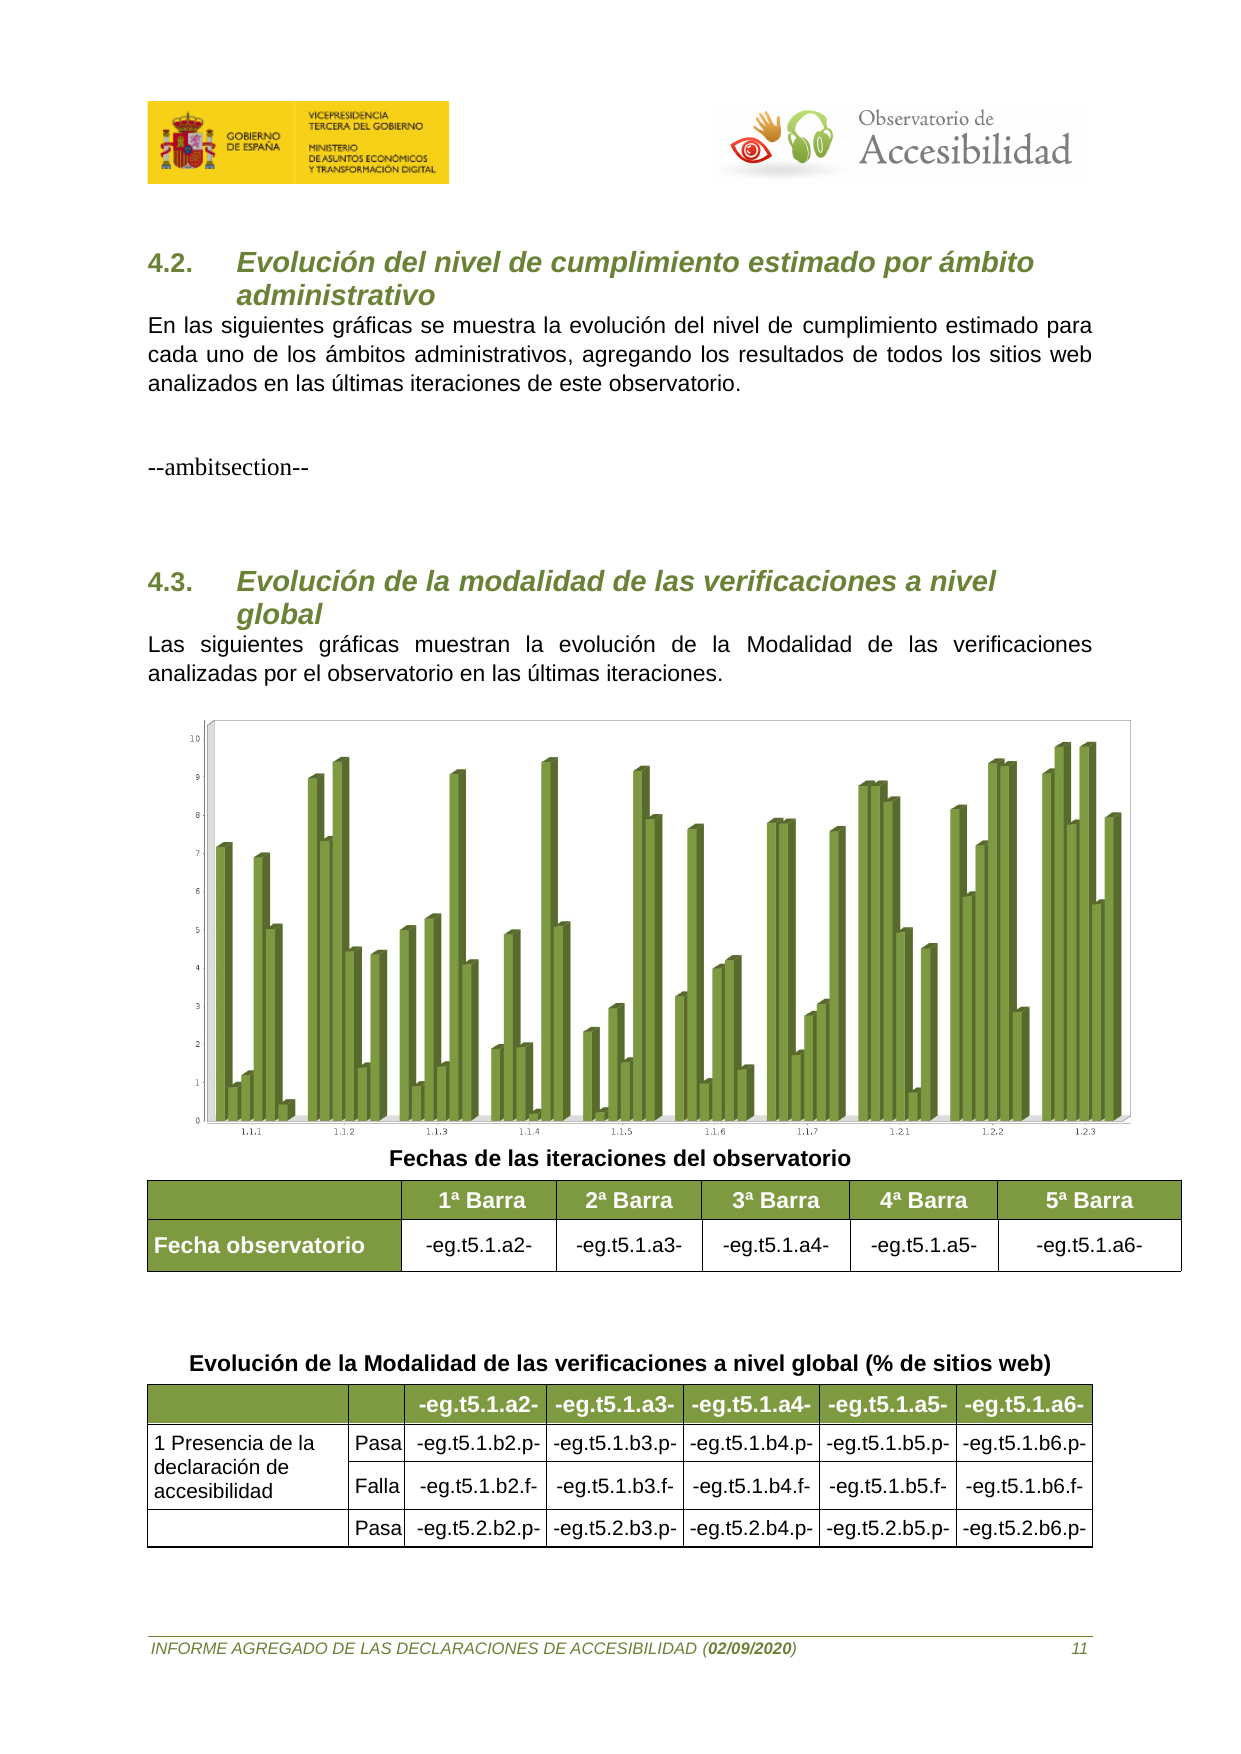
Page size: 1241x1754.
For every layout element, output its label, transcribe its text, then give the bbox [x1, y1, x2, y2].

table_header 2ª Barra [557, 1181, 701, 1219]
table_header [148, 1181, 401, 1219]
picture [710, 101, 1086, 184]
table_cell -eg.t5.1.a5- [851, 1220, 998, 1271]
table_cell -eg.t5.1.b5.f- [820, 1462, 956, 1509]
table_cell [148, 1510, 348, 1546]
text En las siguientes gráficas se muestra la evolución del nivel de cumplimiento estimado para cada uno de los ámbitos administrativos, agregando los resultados de todos los sitios web analizados en las últimas iteraciones de este observatorio. [148, 312, 1092, 396]
table_cell -eg.t5.2.b6.p- [957, 1510, 1092, 1546]
table_header -eg.t5.1.a4- [684, 1385, 819, 1423]
table_cell -eg.t5.1.a4- [703, 1220, 850, 1271]
table_header -eg.t5.1.a3- [547, 1385, 683, 1423]
table_cell -eg.t5.1.b3.f- [547, 1462, 683, 1509]
text --ambitsection-- [148, 452, 1092, 481]
text Las siguientes gráficas muestran la evolución de la Modalidad de las verificaciones analizadas por el observatorio en las últimas iteraciones. [148, 631, 1092, 686]
table_cell -eg.t5.1.b3.p- [547, 1425, 683, 1461]
table_header 3ª Barra [702, 1181, 849, 1219]
text Evolución de la Modalidad de las verificaciones a nivel global (% de sitios web) [148, 1349, 1092, 1376]
table_header [349, 1385, 404, 1423]
table_cell -eg.t5.1.b6.f- [957, 1462, 1092, 1509]
table_cell -eg.t5.1.b2.f- [405, 1462, 546, 1509]
table_header -eg.t5.1.a5- [820, 1385, 956, 1423]
table_cell -eg.t5.1.a6- [999, 1220, 1181, 1271]
picture [183, 713, 1138, 1140]
table_cell Pasa [349, 1510, 404, 1546]
table_cell Fecha observatorio [148, 1220, 401, 1271]
table_header 4ª Barra [850, 1181, 997, 1219]
text Fechas de las iteraciones del observatorio [148, 1145, 1092, 1172]
subtitle Evolución de la modalidad de las verificaciones a nivel global [148, 564, 1092, 631]
table_cell Falla [349, 1462, 404, 1509]
table_cell -eg.t5.1.b4.p- [684, 1425, 819, 1461]
table_cell -eg.t5.1.a3- [557, 1220, 702, 1271]
table_cell -eg.t5.2.b2.p- [405, 1510, 546, 1546]
table_cell -eg.t5.2.b5.p- [820, 1510, 956, 1546]
picture [147, 101, 450, 184]
table_cell -eg.t5.1.b5.p- [820, 1425, 956, 1461]
table_cell -eg.t5.2.b3.p- [547, 1510, 683, 1546]
table_header -eg.t5.1.a6- [957, 1385, 1092, 1423]
table_cell Pasa [349, 1425, 404, 1461]
table_header 1ª Barra [402, 1181, 556, 1219]
table_header [148, 1385, 348, 1423]
table_cell -eg.t5.1.b4.f- [684, 1462, 819, 1509]
table_cell 1 Presencia de la declaración de accesibilidad [148, 1425, 348, 1509]
table_header 5ª Barra [998, 1181, 1181, 1219]
table_cell -eg.t5.1.b6.p- [957, 1425, 1092, 1461]
table_cell -eg.t5.1.b2.p- [405, 1425, 546, 1461]
table_header -eg.t5.1.a2- [405, 1385, 546, 1423]
table_cell -eg.t5.1.a2- [402, 1220, 556, 1271]
table_cell -eg.t5.2.b4.p- [684, 1510, 819, 1546]
subtitle Evolución del nivel de cumplimiento estimado por ámbito administrativo [148, 245, 1092, 312]
